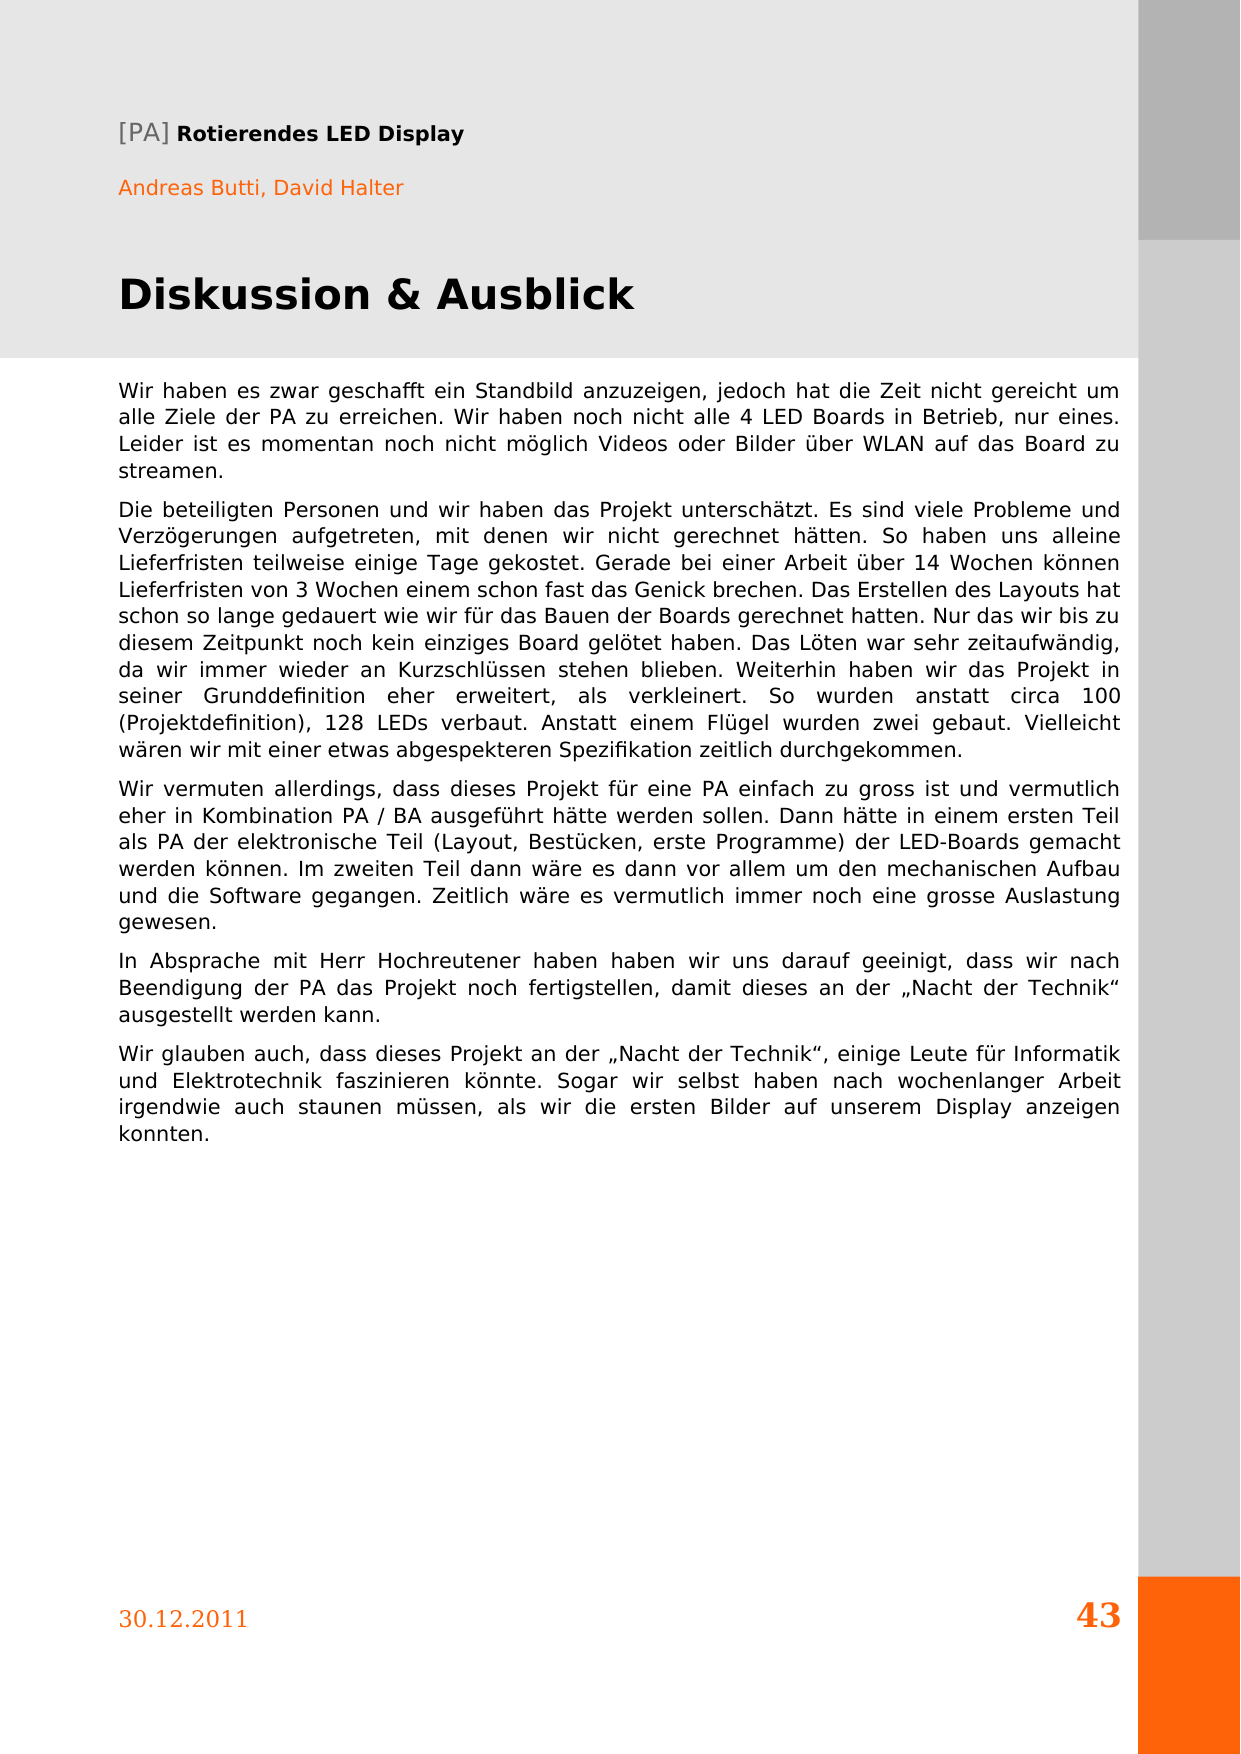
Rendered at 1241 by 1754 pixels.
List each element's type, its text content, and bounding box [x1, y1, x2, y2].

text In Absprache mit Herr Hochreutener haben haben wir uns darauf geeinigt, dass wir nach Beendigung der PA das Projekt noch fertigstellen, damit dieses an der „Nacht der Technik“ ausgestellt werden kann. [118, 949, 1122, 1027]
text Wir vermuten allerdings, dass dieses Projekt für eine PA einfach zu gross ist und vermutlich eher in Kombination PA / BA ausgeführt hätte werden sollen. Dann hätte in einem ersten Teil als PA der elektronische Teil (Layout, Bestücken, erste Programme) der LED-Boards gemacht werden können. Im zweiten Teil dann wäre es dann vor allem um den mechanischen Aufbau und die Software gegangen. Zeitlich wäre es vermutlich immer noch eine grosse Auslastung gewesen. [118, 777, 1122, 934]
text Wir haben es zwar geschafft ein Standbild anzuzeigen, jedoch hat die Zeit nicht gereicht um alle Ziele der PA zu erreichen. Wir haben noch nicht alle 4 LED Boards in Betrieb, nur eines. Leider ist es momentan noch nicht möglich Videos oder Bilder über WLAN auf das Board zu streamen. [118, 379, 1122, 483]
text Wir glauben auch, dass dieses Projekt an der „Nacht der Technik“, einige Leute für Informatik und Elektrotechnik faszinieren könnte. Sogar wir selbst haben nach wochenlanger Arbeit irgendwie auch staunen müssen, als wir die ersten Bilder auf unserem Display anzeigen konnten. [118, 1042, 1122, 1146]
text Die beteiligten Personen und wir haben das Projekt unterschätzt. Es sind viele Probleme und Verzögerungen aufgetreten, mit denen wir nicht gerechnet hätten. So haben uns alleine Lieferfristen teilweise einige Tage gekostet. Gerade bei einer Arbeit über 14 Wochen können Lieferfristen von 3 Wochen einem schon fast das Genick brechen. Das Erstellen des Layouts hat schon so lange gedauert wie wir für das Bauen der Boards gerechnet hatten. Nur das wir bis zu diesem Zeitpunkt noch kein einziges Board gelötet haben. Das Löten war sehr zeitaufwändig, da wir immer wieder an Kurzschlüssen stehen blieben. Weiterhin haben wir das Projekt in seiner Grunddefinition eher erweitert, als verkleinert. So wurden anstatt circa 100 (Projektdefinition), 128 LEDs verbaut. Anstatt einem Flügel wurden zwei gebaut. Vielleicht wären wir mit einer etwas abgespekteren Spezifikation zeitlich durchgekommen. [118, 498, 1122, 762]
